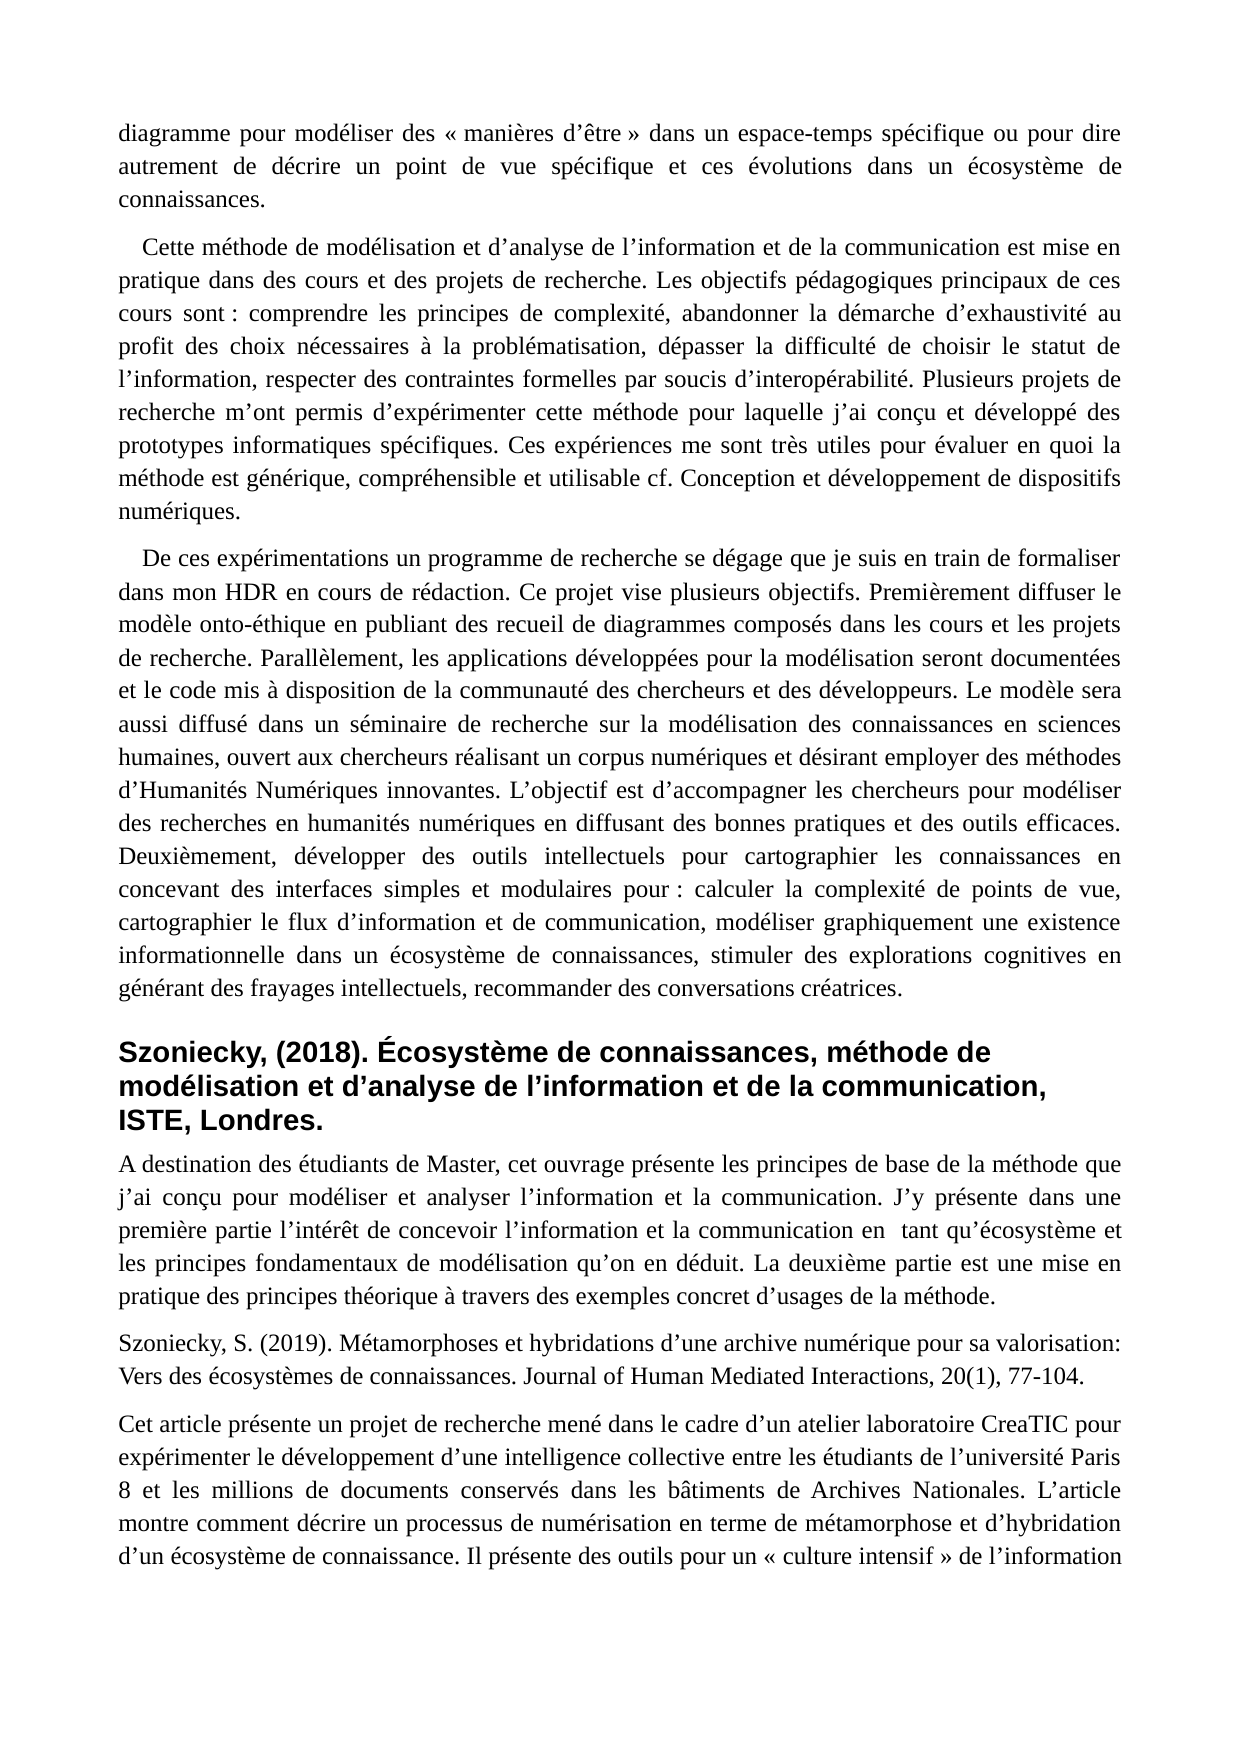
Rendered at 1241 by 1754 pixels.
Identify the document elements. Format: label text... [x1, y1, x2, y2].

text diagramme pour modéliser des « manières d’être » dans un espace-temps spécifique ou pour dire autrement de décrire un point de vue spécifique et ces évolutions dans un écosystème de connaissances. [118, 118, 1122, 213]
text Szoniecky, S. (2019). Métamorphoses et hybridations d’une archive numérique pour sa valorisation: Vers des écosystèmes de connaissances. Journal of Human Mediated Interactions, 20(1), 77-104. [118, 1328, 1122, 1390]
text Cette méthode de modélisation et d’analyse de l’information et de la communication est mise en pratique dans des cours et des projets de recherche. Les objectifs pédagogiques principaux de ces cours sont : comprendre les principes de complexité, abandonner la démarche d’exhaustivité au profit des choix nécessaires à la problématisation, dépasser la difficulté de choisir le statut de l’information, respecter des contraintes formelles par soucis d’interopérabilité. Plusieurs projets de recherche m’ont permis d’expérimenter cette méthode pour laquelle j’ai conçu et développé des prototypes informatiques spécifiques. Ces expériences me sont très utiles pour évaluer en quoi la méthode est générique, compréhensible et utilisable cf. Conception et développement de dispositifs numériques. [118, 232, 1122, 525]
subtitle Szoniecky, (2018). Écosystème de connaissances, méthode de modélisation et d’analyse de l’information et de la communication, ISTE, Londres. [118, 1035, 1122, 1136]
text Cet article présente un projet de recherche mené dans le cadre d’un atelier laboratoire CreaTIC pour expérimenter le développement d’une intelligence collective entre les étudiants de l’université Paris 8 et les millions de documents conservés dans les bâtiments de Archives Nationales. L’article montre comment décrire un processus de numérisation en terme de métamorphose et d’hybridation d’un écosystème de connaissance. Il présente des outils pour un « culture intensif » de l’information [118, 1409, 1122, 1570]
text A destination des étudiants de Master, cet ouvrage présente les principes de base de la méthode que j’ai conçu pour modéliser et analyser l’information et la communication. J’y présente dans une première partie l’intérêt de concevoir l’information et la communication en tant qu’écosystème et les principes fondamentaux de modélisation qu’on en déduit. La deuxième partie est une mise en pratique des principes théorique à travers des exemples concret d’usages de la méthode. [118, 1149, 1122, 1309]
text De ces expérimentations un programme de recherche se dégage que je suis en train de formaliser dans mon HDR en cours de rédaction. Ce projet vise plusieurs objectifs. Premièrement diffuser le modèle onto-éthique en publiant des recueil de diagrammes composés dans les cours et les projets de recherche. Parallèlement, les applications développées pour la modélisation seront documentées et le code mis à disposition de la communauté des chercheurs et des développeurs. Le modèle sera aussi diffusé dans un séminaire de recherche sur la modélisation des connaissances en sciences humaines, ouvert aux chercheurs réalisant un corpus numériques et désirant employer des méthodes d’Humanités Numériques innovantes. L’objectif est d’accompagner les chercheurs pour modéliser des recherches en humanités numériques en diffusant des bonnes pratiques et des outils efficaces. Deuxièmement, développer des outils intellectuels pour cartographier les connaissances en concevant des interfaces simples et modulaires pour : calculer la complexité de points de vue, cartographier le flux d’information et de communication, modéliser graphiquement une existence informationnelle dans un écosystème de connaissances, stimuler des explorations cognitives en générant des frayages intellectuels, recommander des conversations créatrices. [118, 543, 1122, 1002]
